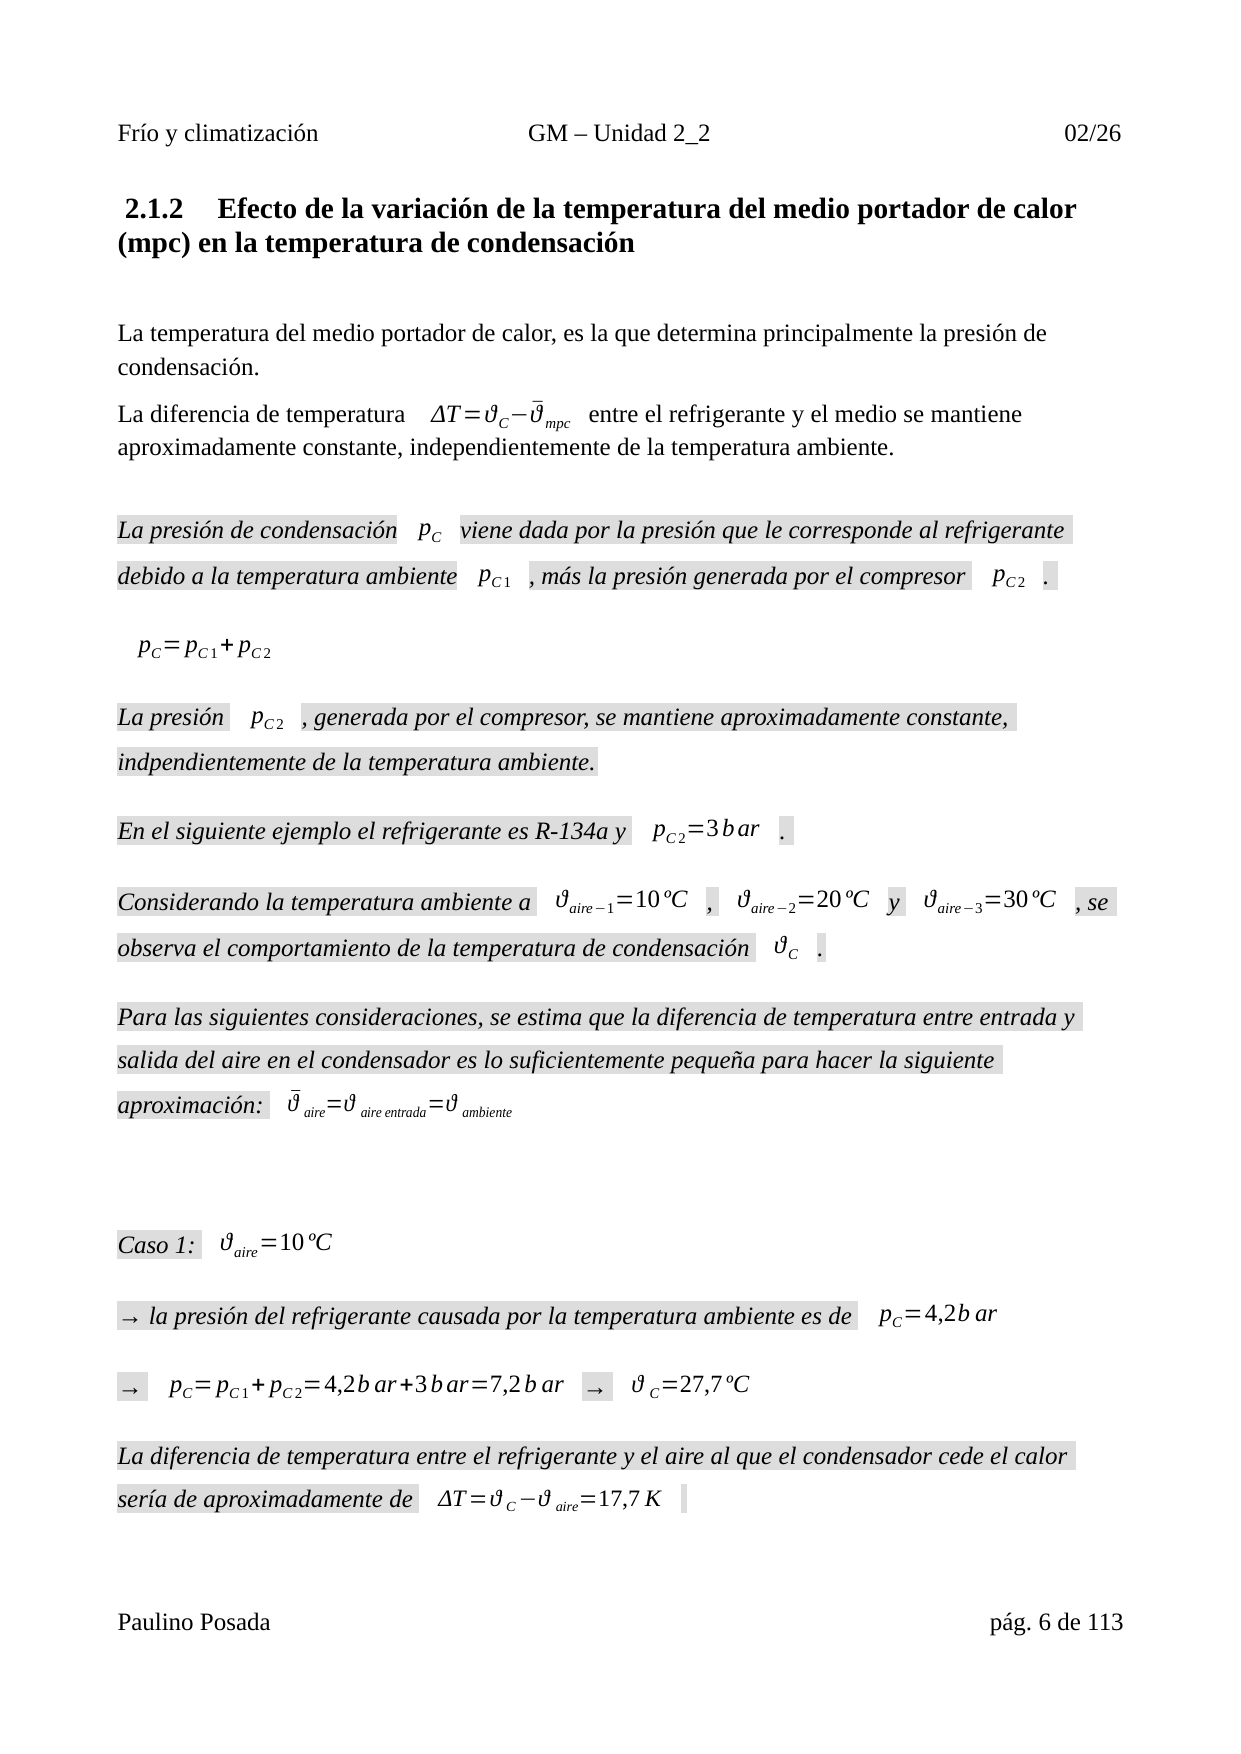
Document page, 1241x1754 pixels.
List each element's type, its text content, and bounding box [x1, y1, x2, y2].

text Para las siguientes consideraciones, se estima que la diferencia de temperatura entre entrada y salida del aire en el condensador es lo suficientemente pequeña para hacer la siguiente aproximación: [117, 1002, 1123, 1121]
text La presión de condensaciónviene dada por la presión que le corresponde al refrigerante debido a la temperatura ambiente, más la presión generada por el compresor . [117, 514, 1123, 591]
text Caso 1: [117, 1229, 1123, 1260]
text La temperatura del medio portador de calor, es la que determina principalmente la presión de condensación. [117, 318, 1123, 380]
text → → [117, 1370, 1123, 1402]
text Considerando la temperatura ambiente a , y , se observa el comportamiento de la temperatura de condensación . [117, 886, 1123, 963]
text La diferencia de temperatura entre el refrigerante y el aire al que el condensador cede el calor sería de aproximadamente de [117, 1441, 1123, 1515]
text La diferencia de temperatura entre el refrigerante y el medio se mantiene aproximadamente constante, independientemente de la temperatura ambiente. [117, 399, 1123, 460]
text En el siguiente ejemplo el refrigerante es R-134a y . [117, 815, 1123, 846]
text → la presión del refrigerante causada por la temperatura ambiente es de [117, 1300, 1123, 1331]
text La presión , generada por el compresor, se mantiene aproximadamente constante, indpendientemente de la temperatura ambiente. [117, 701, 1123, 776]
subtitle Efecto de la variación de la temperatura del medio portador de calor (mpc) en la temperatura de condensación [117, 191, 1123, 258]
